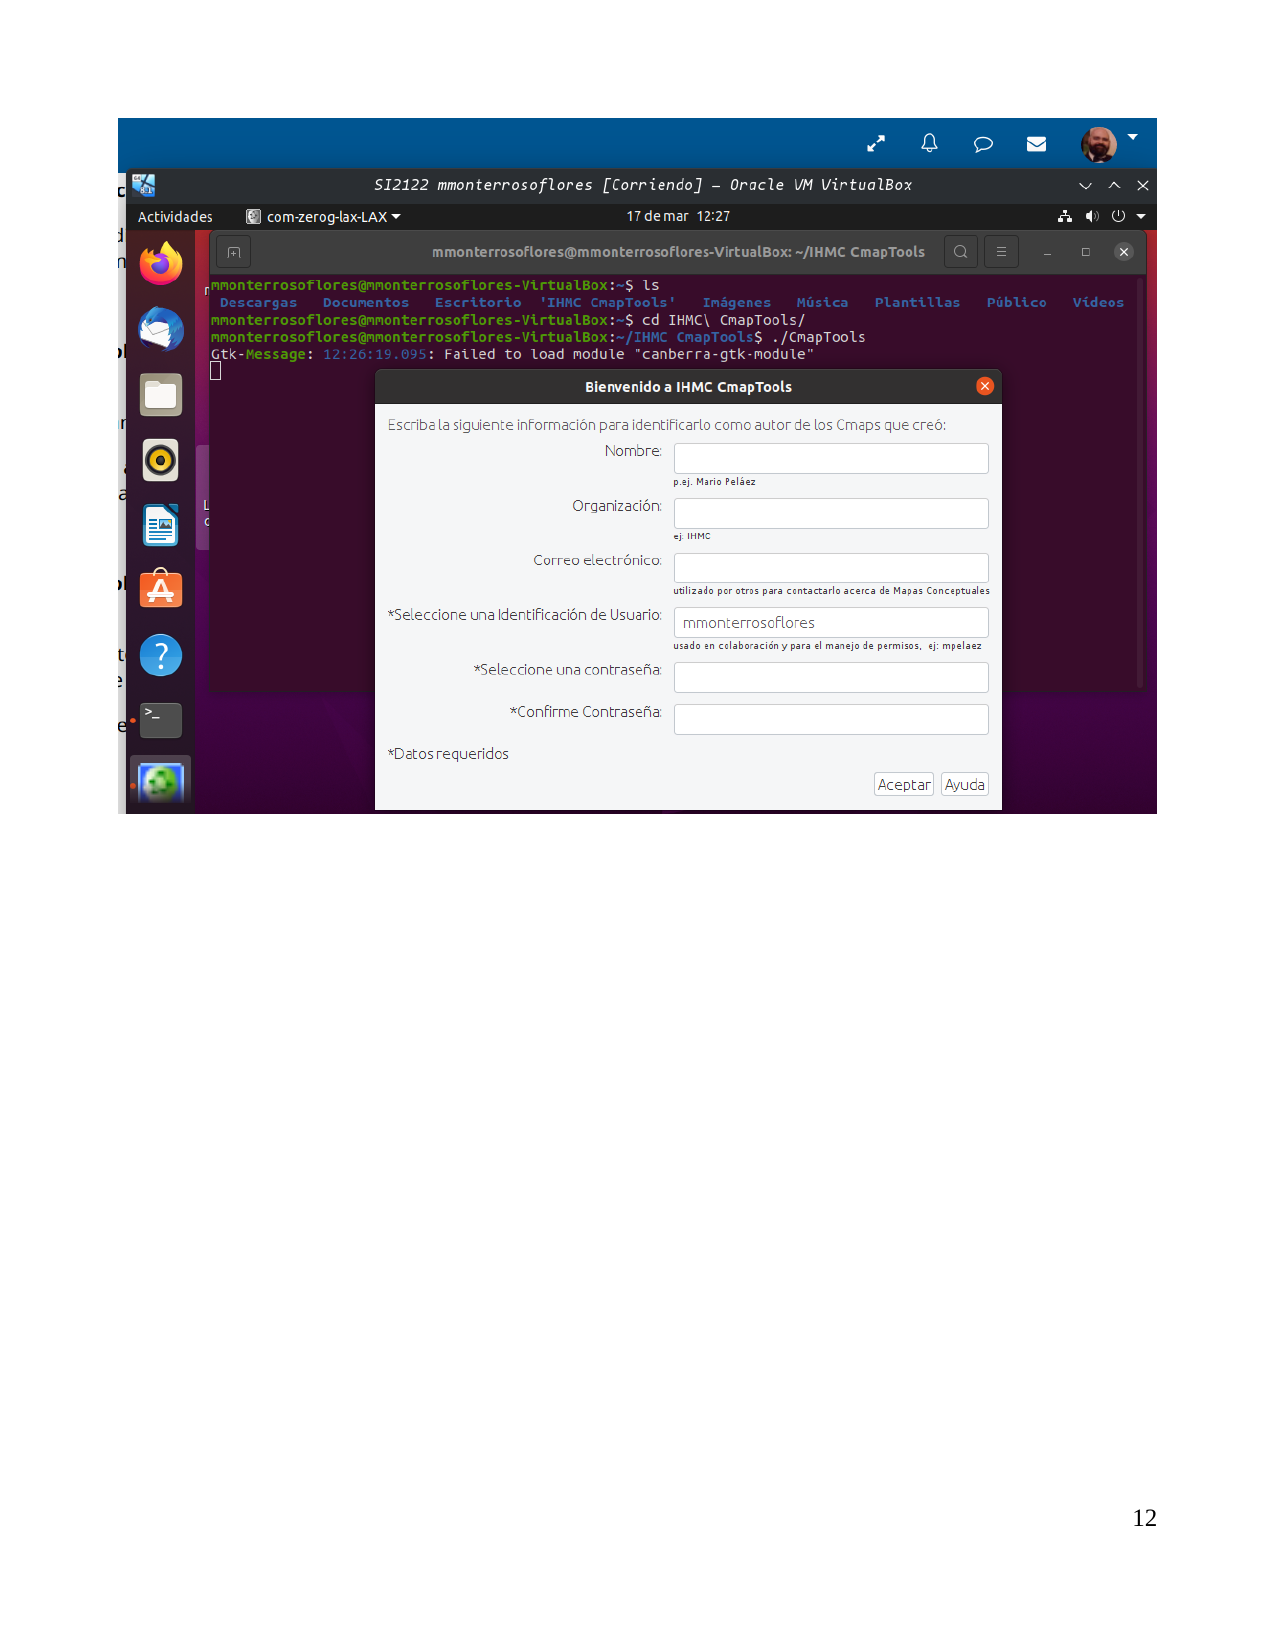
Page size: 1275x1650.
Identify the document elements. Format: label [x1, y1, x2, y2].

table_header [118, 814, 1157, 847]
picture [118, 118, 1157, 814]
